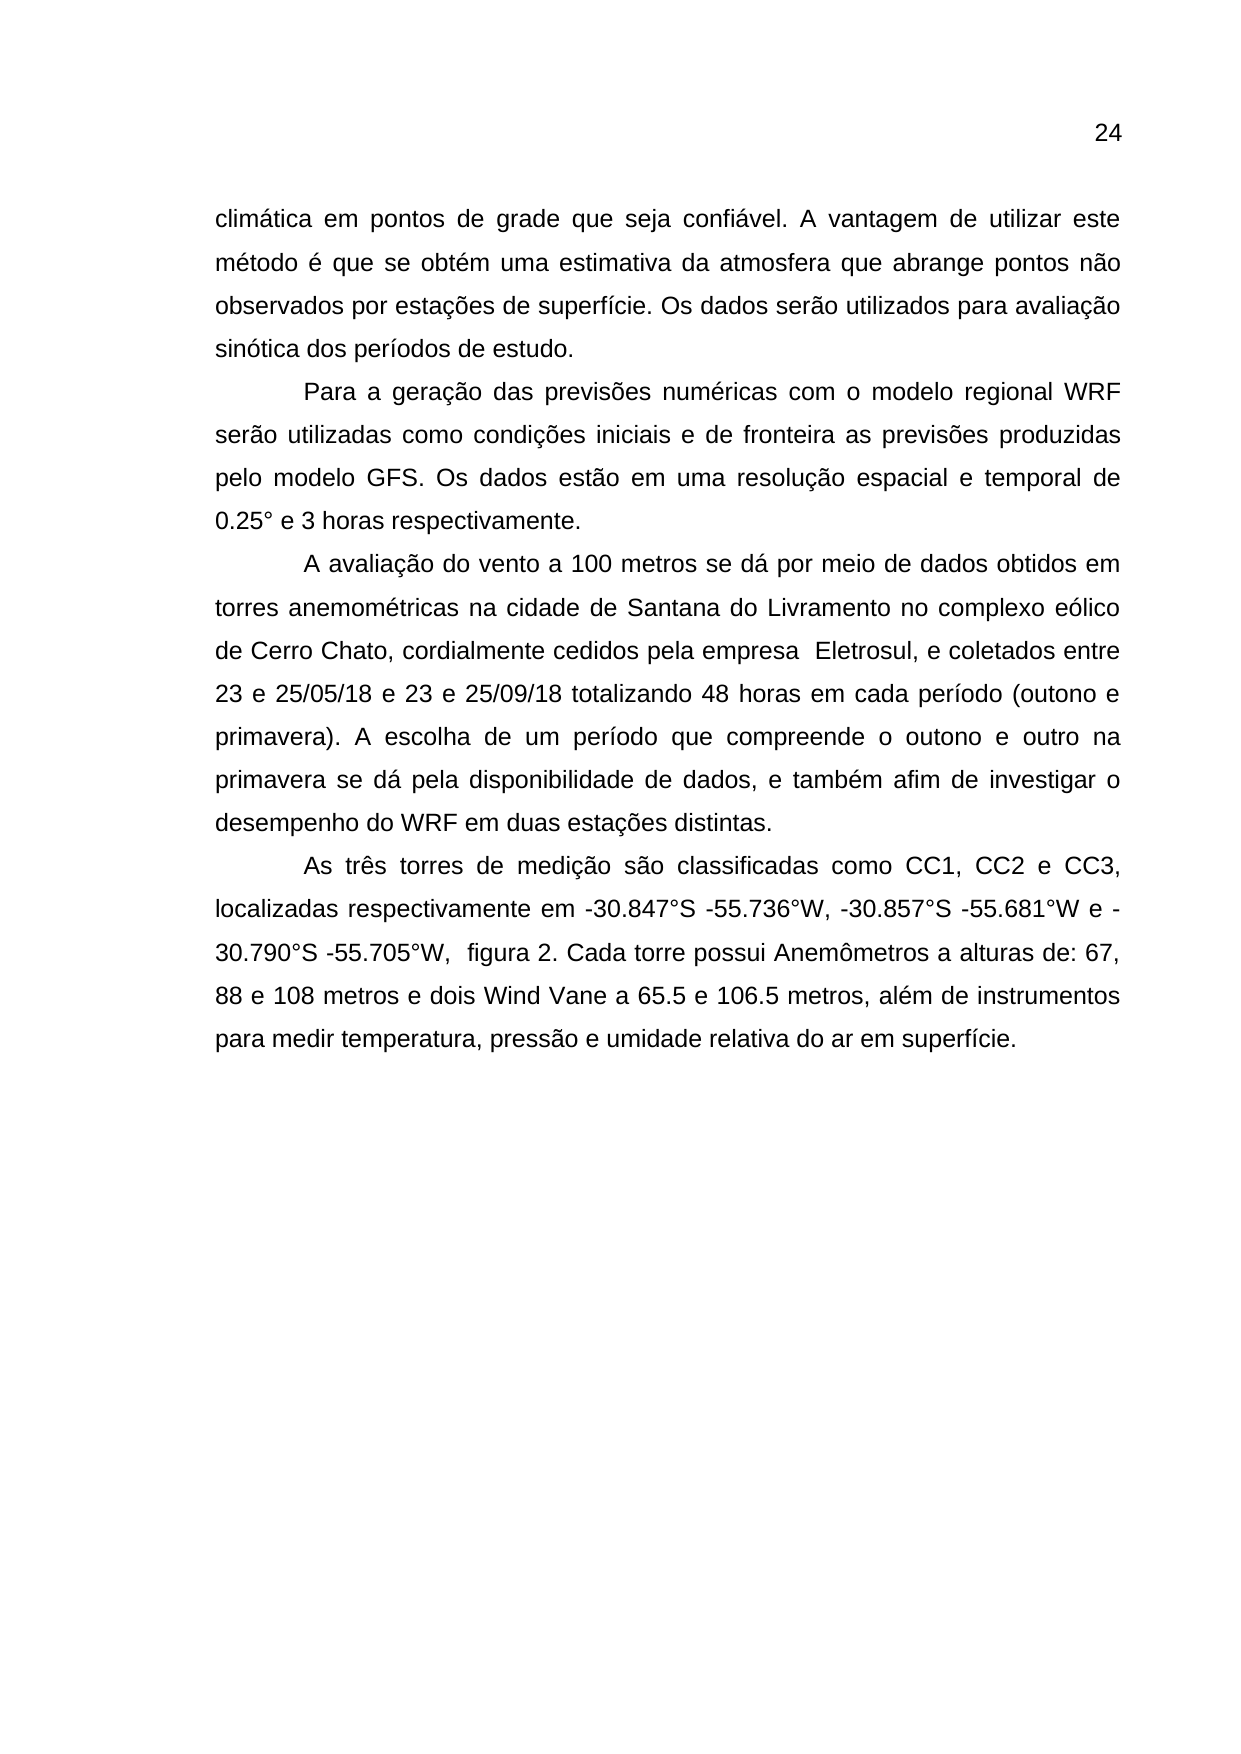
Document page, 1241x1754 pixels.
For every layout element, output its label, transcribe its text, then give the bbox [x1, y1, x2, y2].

text Para a geração das previsões numéricas com o modelo regional WRF serão utilizadas como condições iniciais e de fronteira as previsões produzidas pelo modelo GFS. Os dados estão em uma resolução espacial e temporal de 0.25° e 3 horas respectivamente. [215, 377, 1122, 535]
text climática em pontos de grade que seja confiável. A vantagem de utilizar este método é que se obtém uma estimativa da atmosfera que abrange pontos não observados por estações de superfície. Os dados serão utilizados para avaliação sinótica dos períodos de estudo. [215, 204, 1122, 362]
text A avaliação do vento a 100 metros se dá por meio de dados obtidos em torres anemométricas na cidade de Santana do Livramento no complexo eólico de Cerro Chato, cordialmente cedidos pela empresa Eletrosul, e coletados entre 23 e 25/05/18 e 23 e 25/09/18 totalizando 48 horas em cada período (outono e primavera). A escolha de um período que compreende o outono e outro na primavera se dá pela disponibilidade de dados, e também afim de investigar o desempenho do WRF em duas estações distintas. [215, 549, 1122, 837]
text As três torres de medição são classificadas como CC1, CC2 e CC3, localizadas respectivamente em -30.847°S -55.736°W, -30.857°S -55.681°W e -30.790°S -55.705°W, figura 2. Cada torre possui Anemômetros a alturas de: 67, 88 e 108 metros e dois Wind Vane a 65.5 e 106.5 metros, além de instrumentos para medir temperatura, pressão e umidade relativa do ar em superfície. [215, 851, 1122, 1052]
